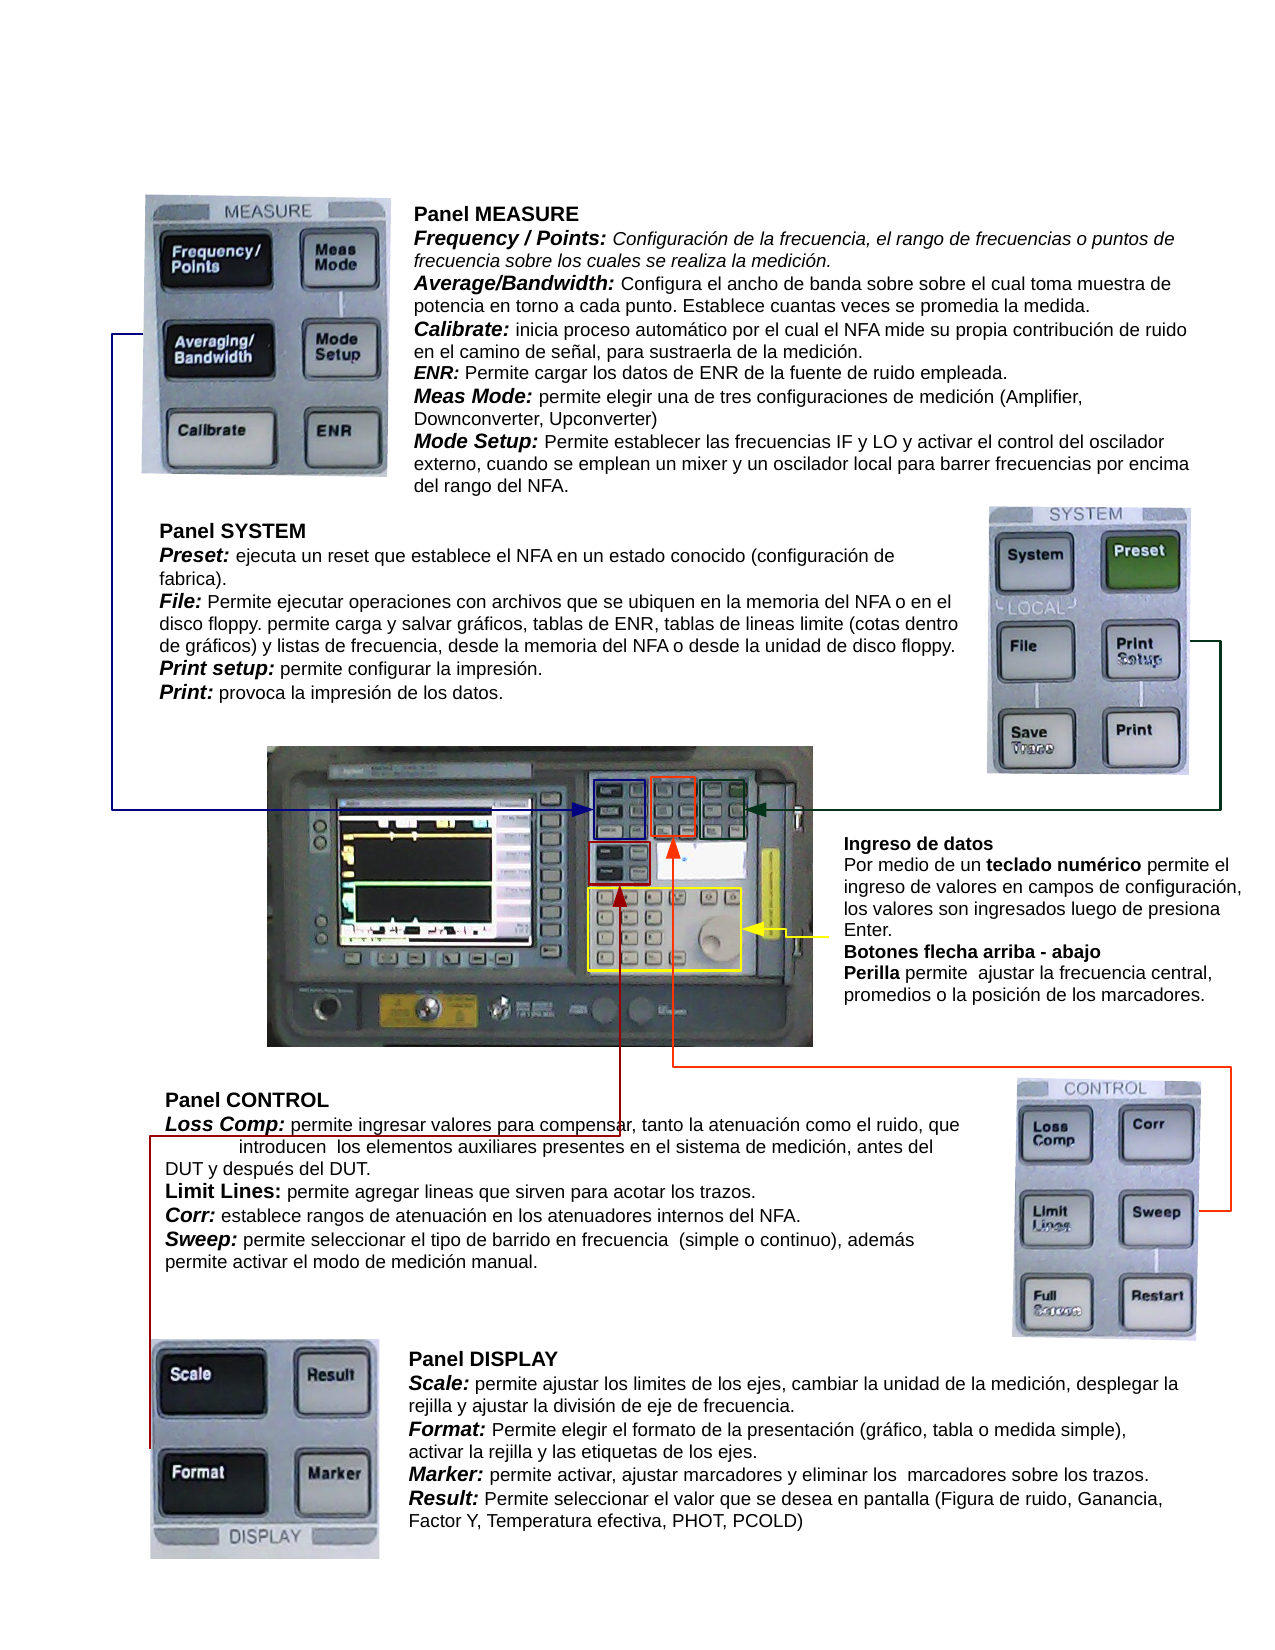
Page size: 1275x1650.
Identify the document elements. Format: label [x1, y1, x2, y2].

picture [701, 781, 743, 838]
picture [1012, 1077, 1202, 1341]
picture [595, 781, 644, 838]
picture [621, 889, 672, 969]
picture [590, 843, 649, 883]
picture [621, 972, 672, 1047]
picture [589, 889, 619, 969]
picture [674, 889, 740, 969]
picture [150, 1339, 380, 1559]
picture [267, 746, 813, 1047]
picture [986, 506, 1192, 775]
picture [674, 930, 813, 1047]
picture [141, 194, 392, 477]
picture [652, 778, 694, 835]
